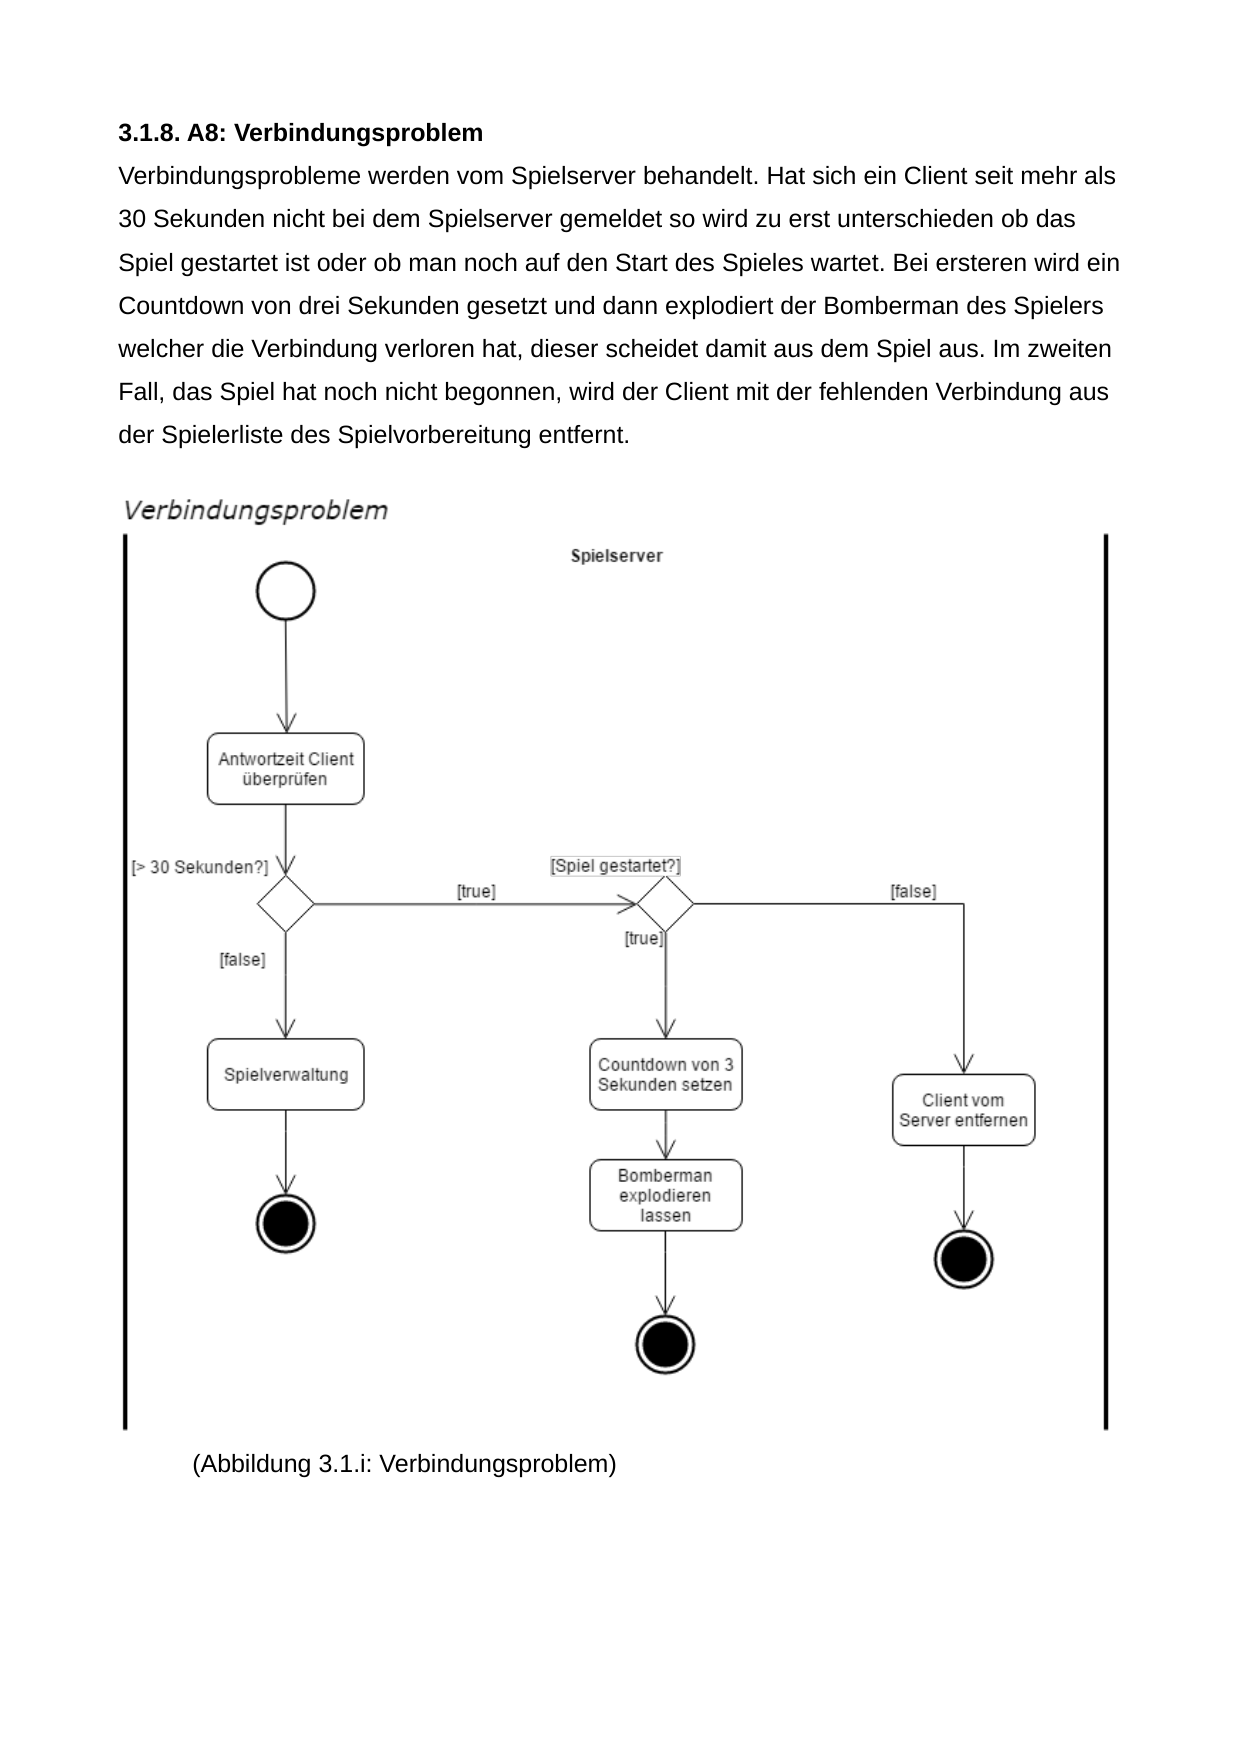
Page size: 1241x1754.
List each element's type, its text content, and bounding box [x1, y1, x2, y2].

text (Abbildung 3.1.i: Verbindungsproblem) [118, 506, 1122, 1478]
text Verbindungsprobleme werden vom Spielserver behandelt. Hat sich ein Client seit mehr als 30 Sekunden nicht bei dem Spielserver gemeldet so wird zu erst unterschieden ob das Spiel gestartet ist oder ob man noch auf den Start des Spieles wartet. Bei ersteren wird ein Countdown von drei Sekunden gesetzt und dann explodiert der Bomberman des Spielers welcher die Verbindung verloren hat, dieser scheidet damit aus dem Spiel aus. Im zweiten Fall, das Spiel hat noch nicht begonnen, wird der Client mit der fehlenden Verbindung aus der Spielerliste des Spielvorbereitung entfernt. [118, 161, 1122, 449]
text 3.1.8. A8: Verbindungsproblem [118, 118, 1122, 147]
